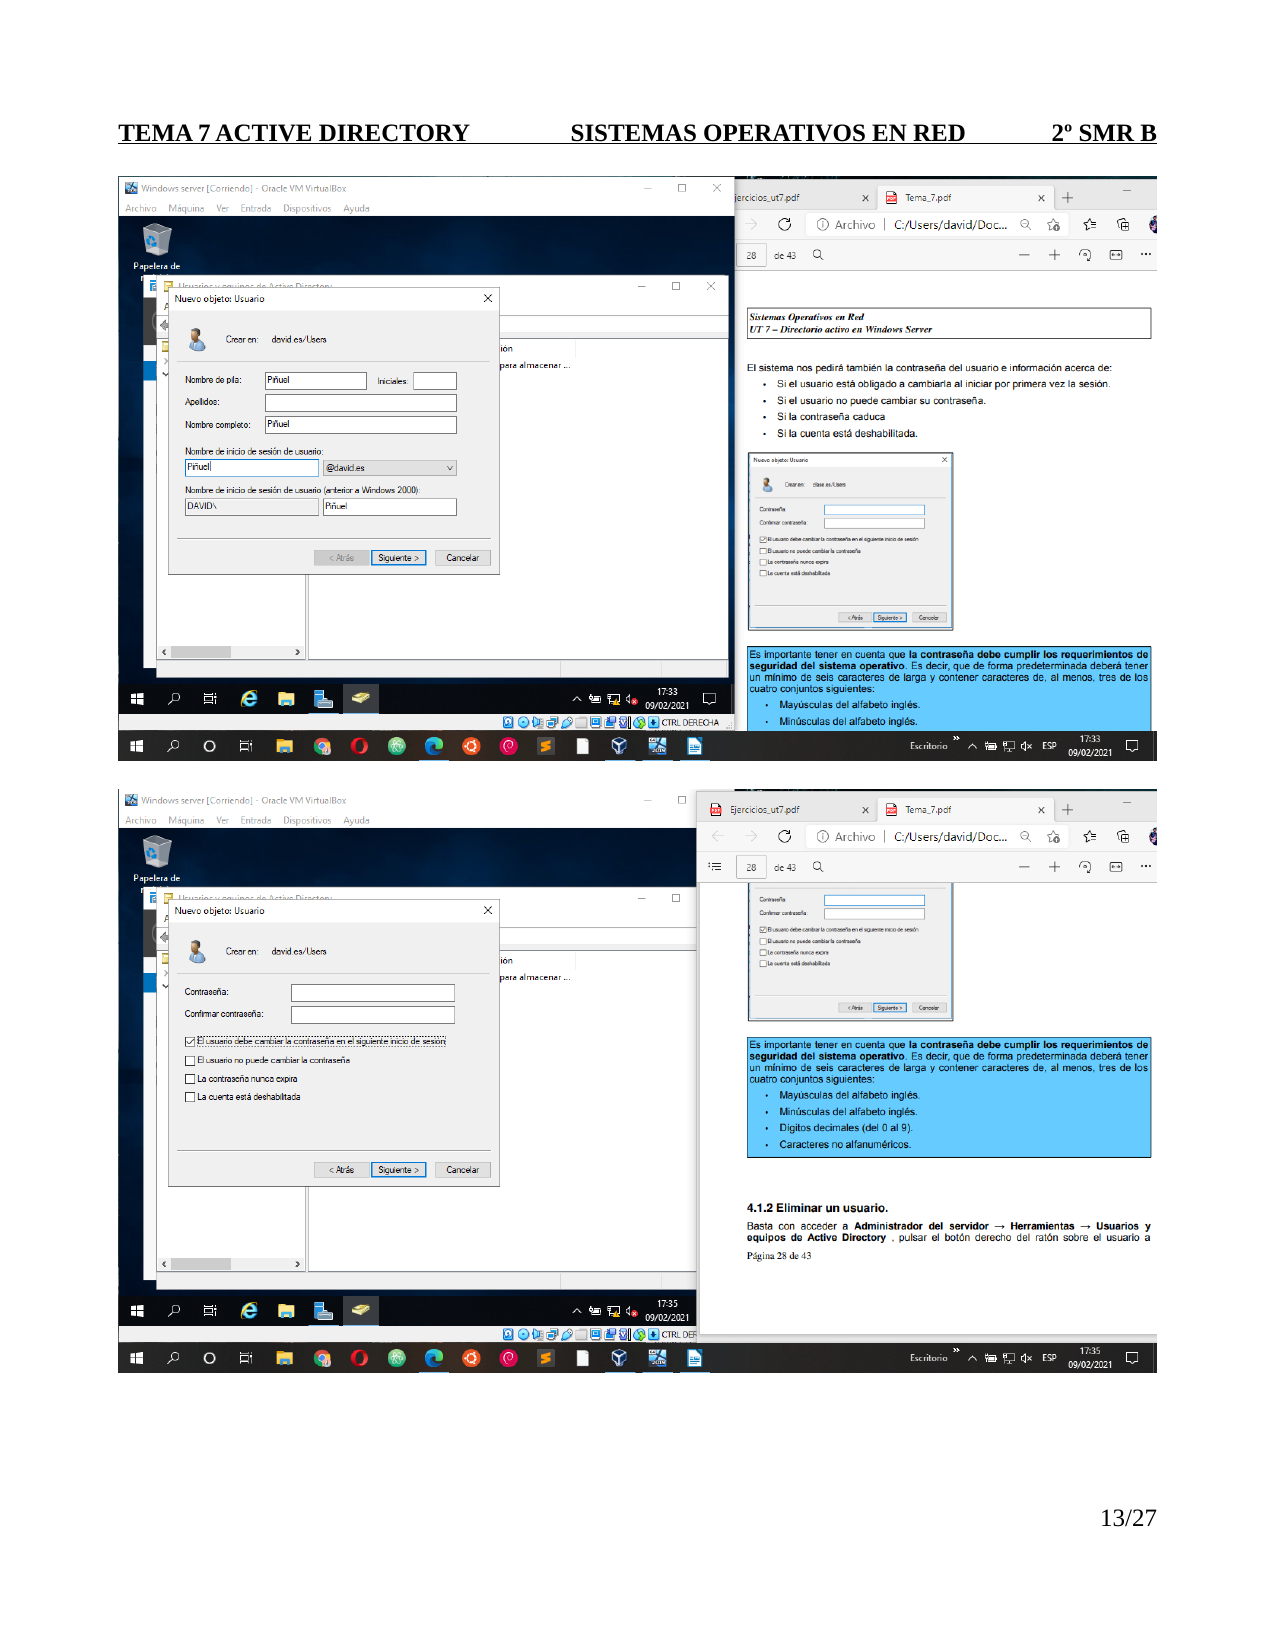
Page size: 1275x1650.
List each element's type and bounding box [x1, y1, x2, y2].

picture [118, 789, 1157, 1373]
picture [118, 176, 1157, 761]
